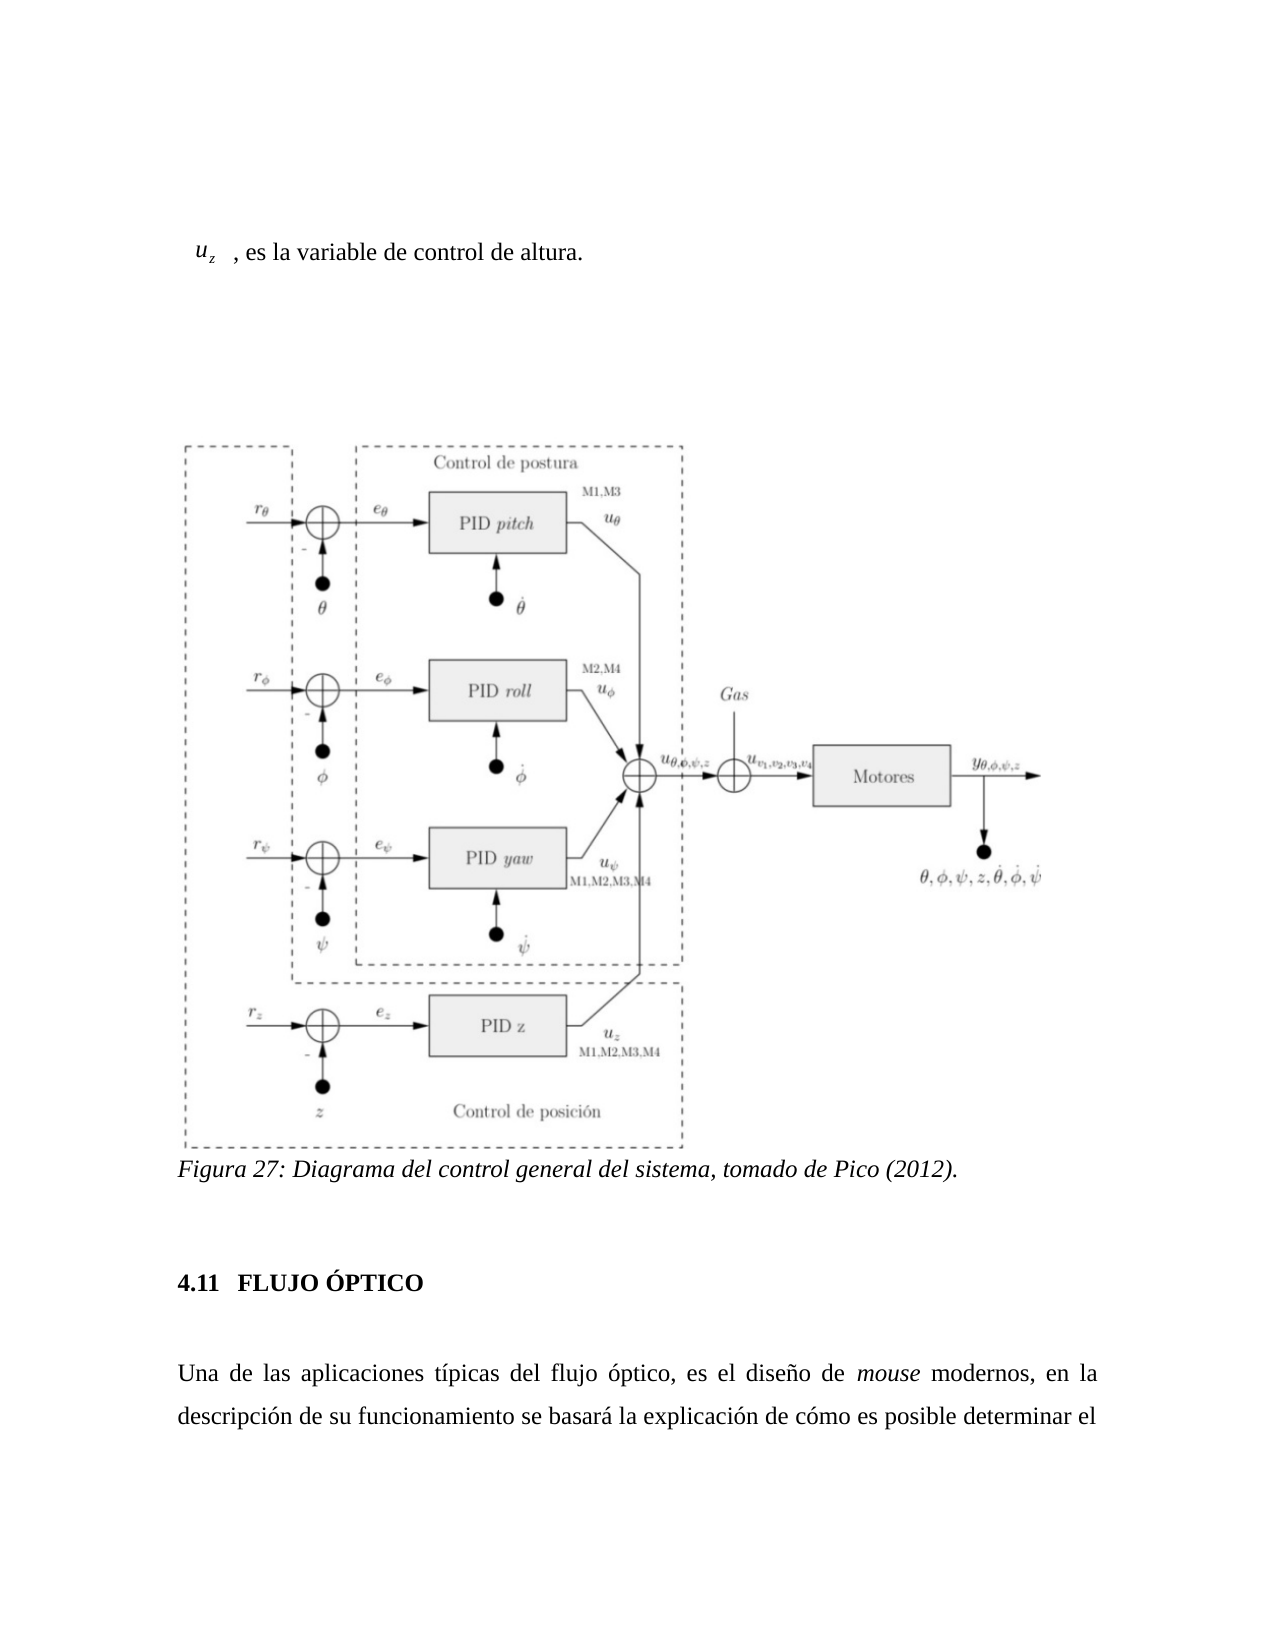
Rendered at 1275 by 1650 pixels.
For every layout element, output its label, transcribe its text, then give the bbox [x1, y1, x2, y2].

text Una de las aplicaciones típicas del flujo óptico, es el diseño de mouse modernos, en la descripción de su funcionamiento se basará la explicación de cómo es posible determinar el [177, 1358, 1098, 1430]
text Figura 27: Diagrama del control general del sistema, tomado de Pico (2012). [177, 1149, 1041, 1183]
text , es la variable de control de altura. [177, 235, 1098, 267]
picture [177, 436, 1042, 1149]
subtitle FLUJO ÓPTICO [177, 1268, 1098, 1297]
